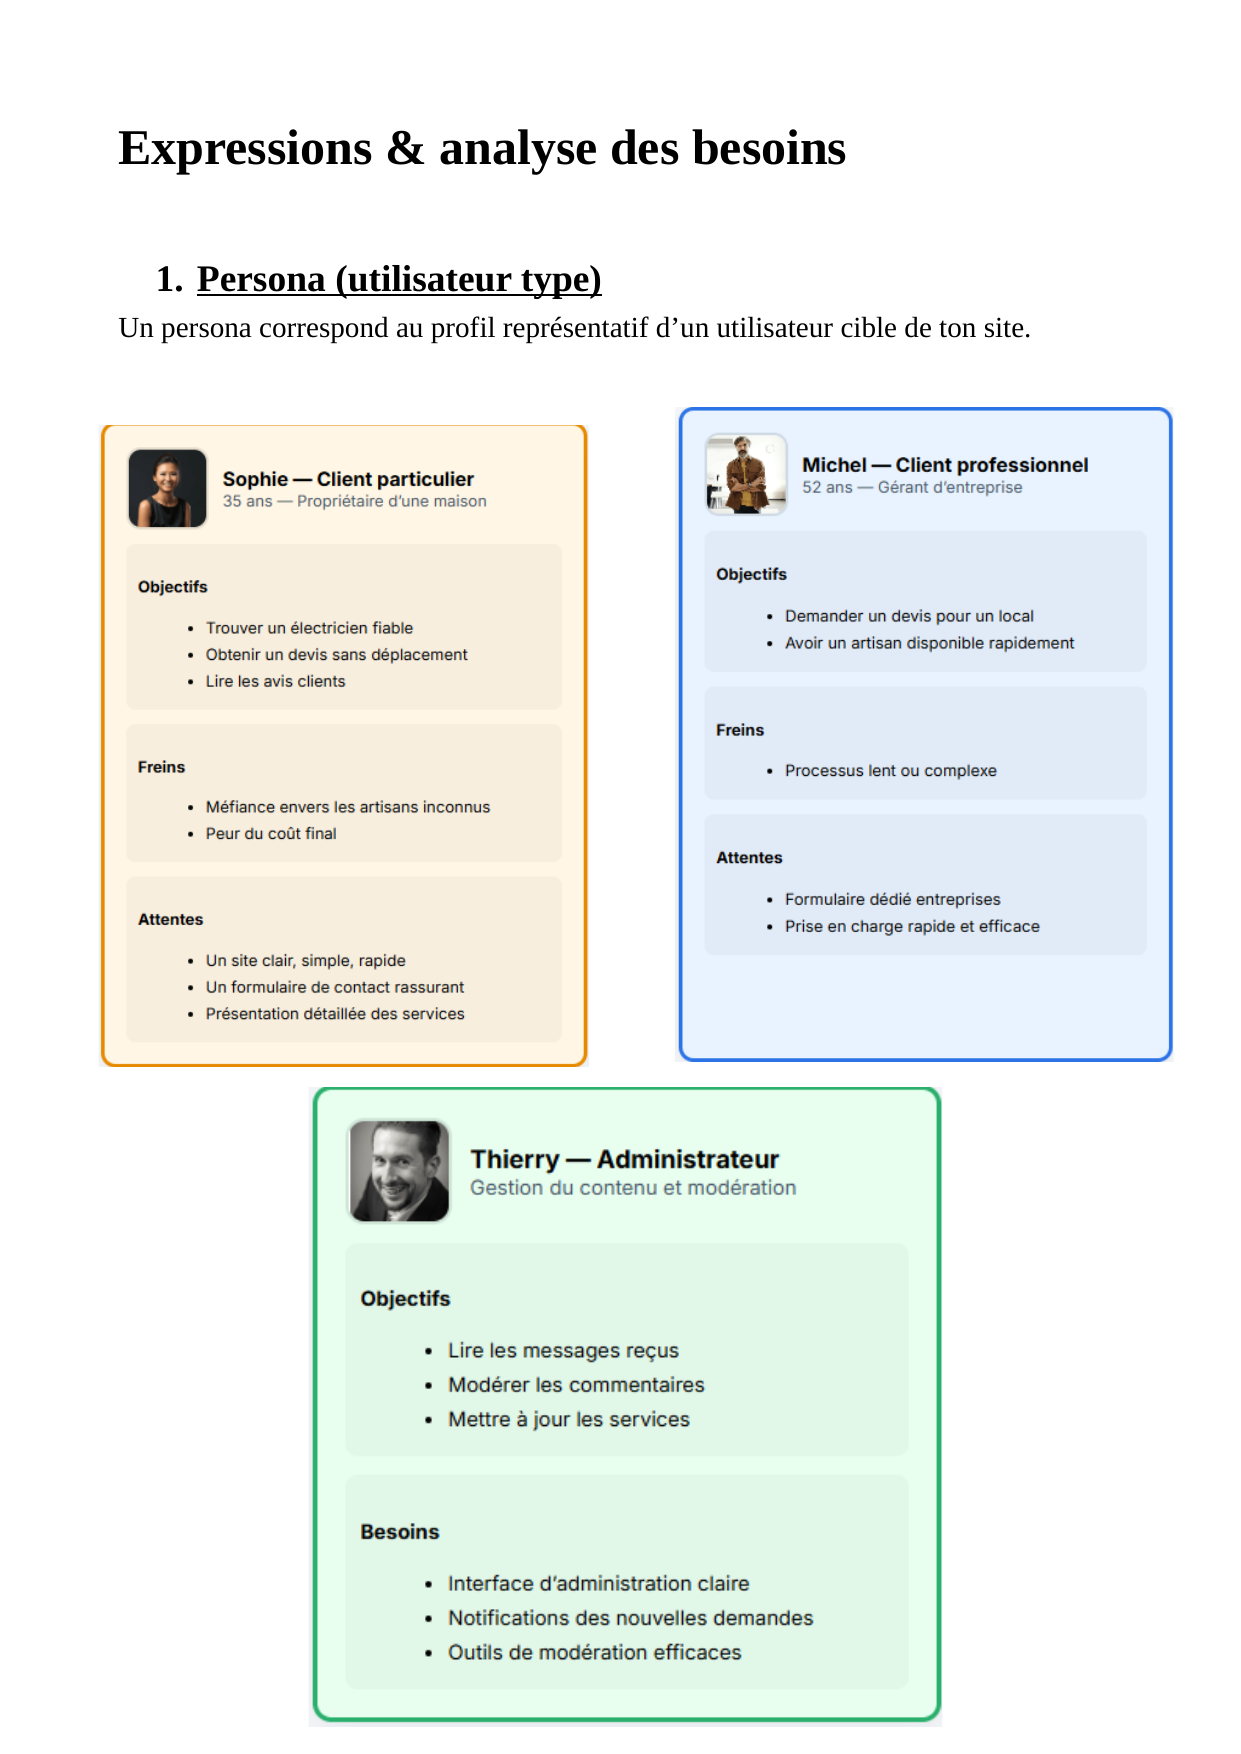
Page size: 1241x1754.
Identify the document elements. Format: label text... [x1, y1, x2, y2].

subtitle Expressions & analyse des besoins [118, 118, 1122, 176]
text Un persona correspond au profil représentatif d’un utilisateur cible de ton site. [118, 310, 1122, 344]
picture [674, 407, 1174, 1062]
list Persona (utilisateur type) [155, 257, 1122, 300]
picture [308, 1087, 943, 1727]
picture [98, 425, 589, 1067]
